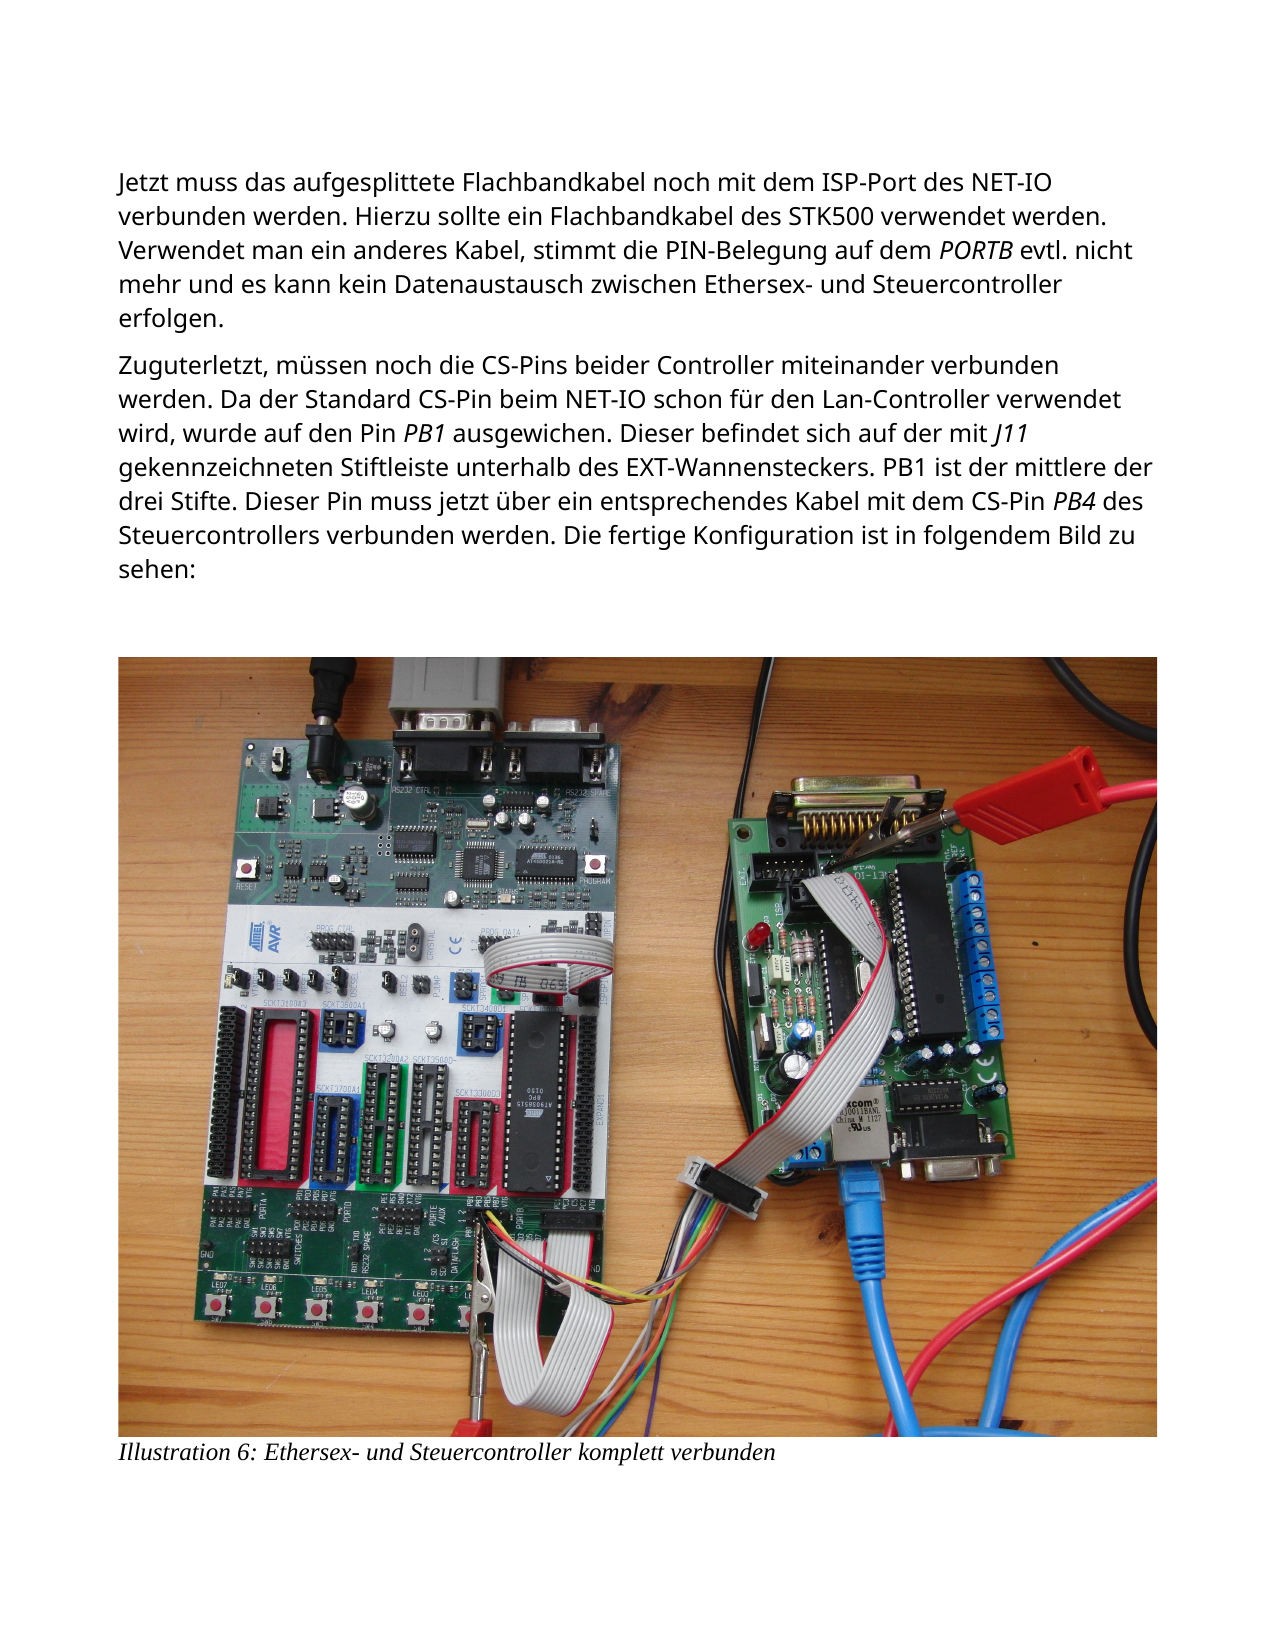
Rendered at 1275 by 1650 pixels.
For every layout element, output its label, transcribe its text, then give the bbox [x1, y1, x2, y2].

text Zuguterletzt, müssen noch die CS-Pins beider Controller miteinander verbunden werden. Da der Standard CS-Pin beim NET-IO schon für den Lan-Controller verwendet wird, wurde auf den Pin PB1 ausgewichen. Dieser befindet sich auf der mit J11 gekennzeichneten Stiftleiste unterhalb des EXT-Wannensteckers. PB1 ist der mittlere der drei Stifte. Dieser Pin muss jetzt über ein entsprechendes Kabel mit dem CS-Pin PB4 des Steuercontrollers verbunden werden. Die fertige Konfiguration ist in folgendem Bild zu sehen: [118, 347, 1157, 586]
text Illustration 6: Ethersex- und Steuercontroller komplett verbunden [118, 1437, 1157, 1465]
picture [118, 657, 1158, 1437]
text Jetzt muss das aufgesplittete Flachbandkabel noch mit dem ISP-Port des NET-IO verbunden werden. Hierzu sollte ein Flachbandkabel des STK500 verwendet werden. Verwendet man ein anderes Kabel, stimmt die PIN-Belegung auf dem PORTB evtl. nicht mehr und es kann kein Datenaustausch zwischen Ethersex- und Steuercontroller erfolgen. [118, 165, 1157, 335]
